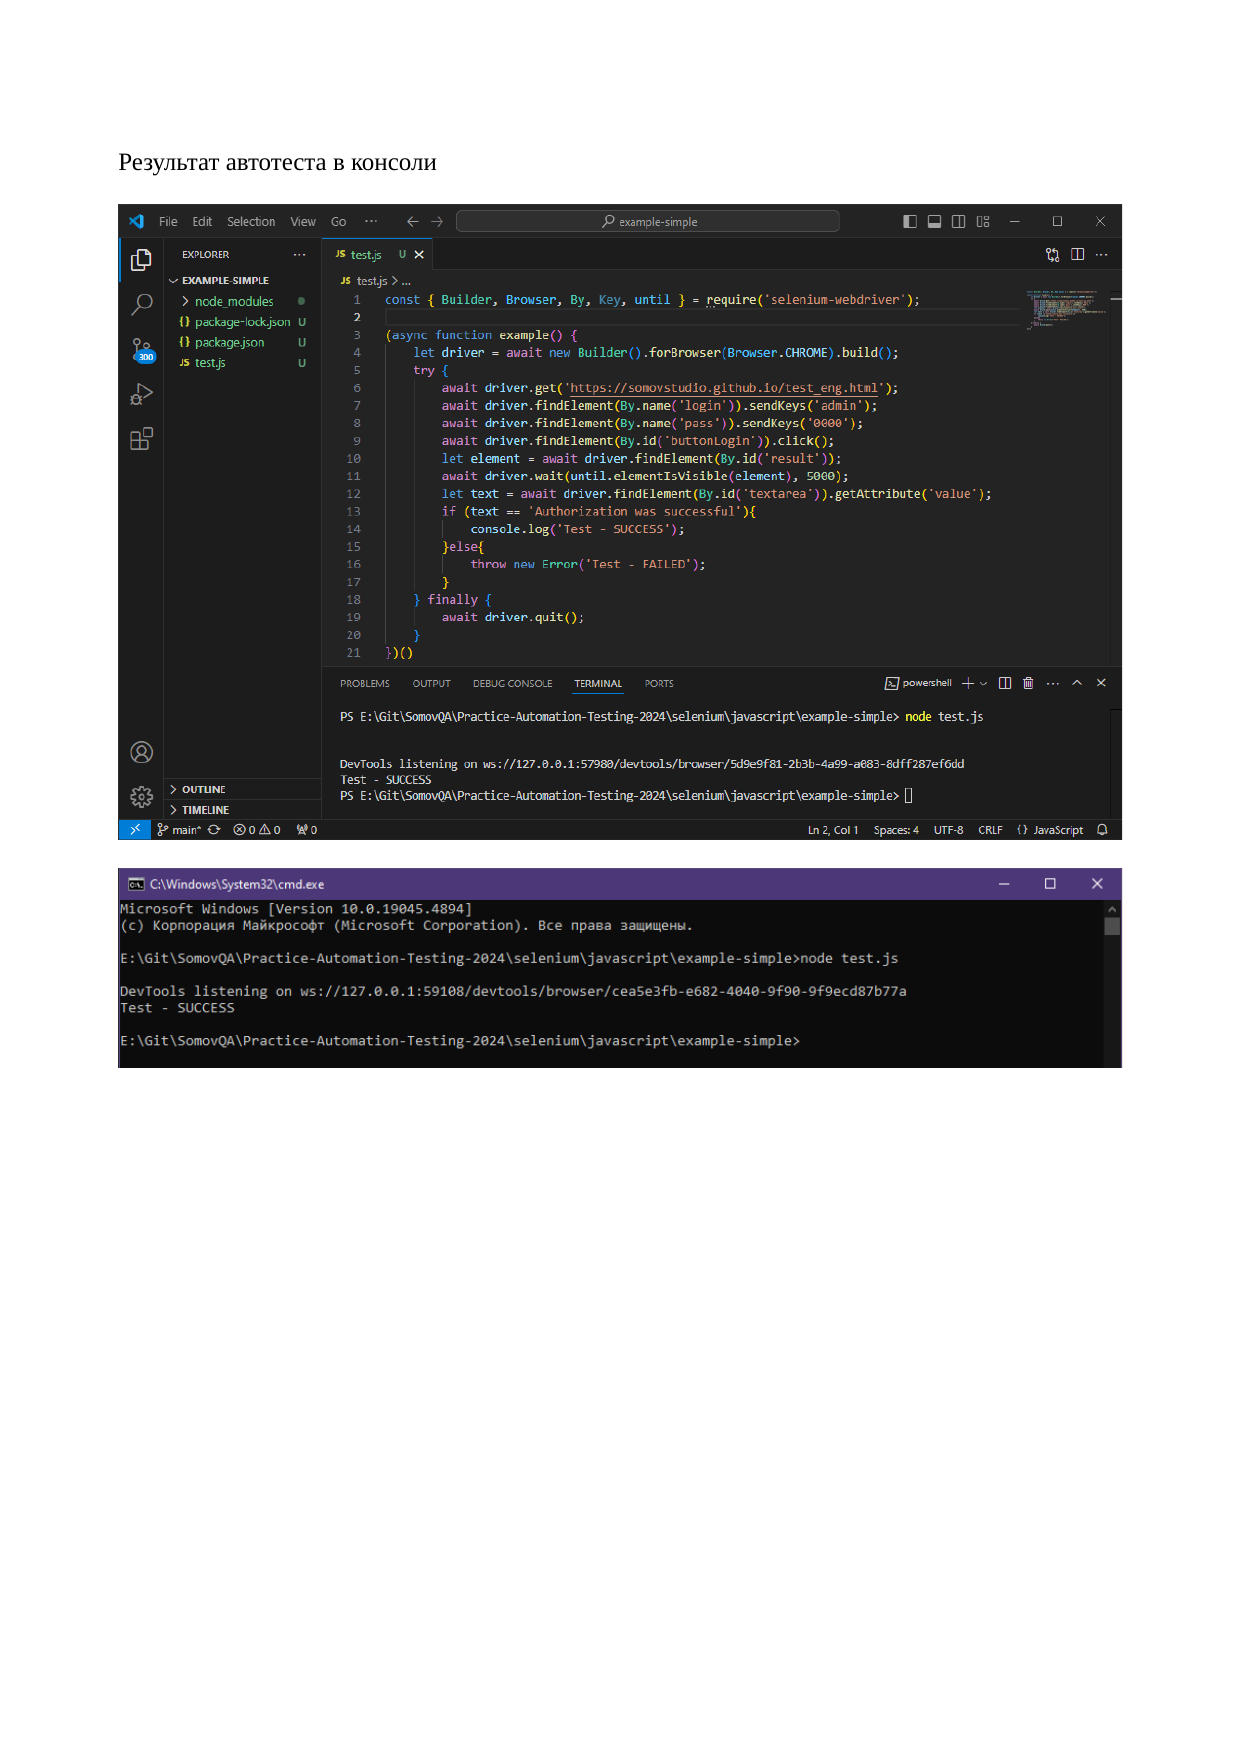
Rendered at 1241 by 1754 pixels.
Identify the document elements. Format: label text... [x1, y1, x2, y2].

picture [118, 204, 1123, 840]
picture [118, 868, 1123, 1068]
text Результат автотеста в консоли [118, 147, 1122, 176]
